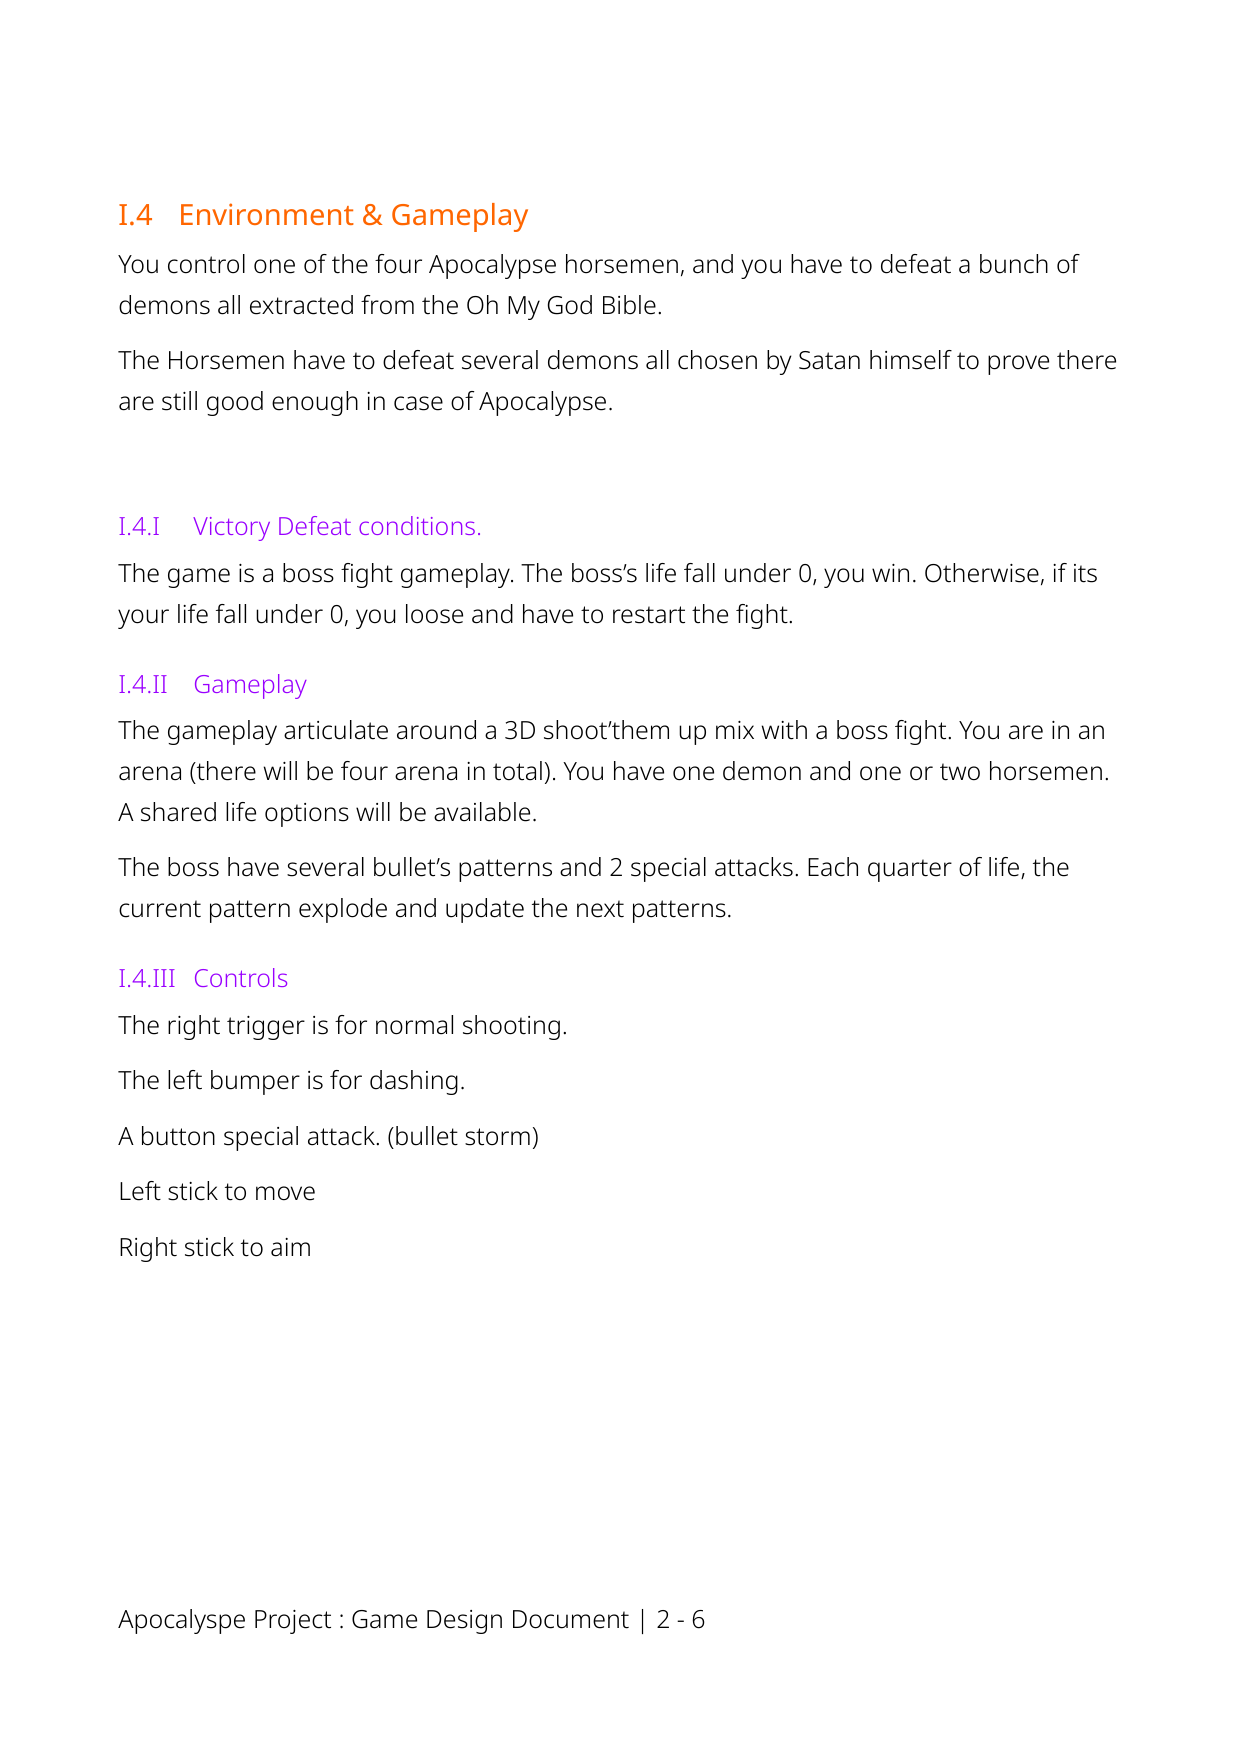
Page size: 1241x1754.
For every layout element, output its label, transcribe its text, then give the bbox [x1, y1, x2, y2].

text The Horsemen have to defeat several demons all chosen by Satan himself to prove there are still good enough in case of Apocalypse. [118, 343, 1122, 418]
text Right stick to aim [118, 1229, 1122, 1263]
text A button special attack. (bullet storm) [118, 1118, 1122, 1152]
subtitle Gameplay [118, 666, 1122, 701]
text Left stick to move [118, 1174, 1122, 1208]
subtitle Environment & Gameplay [118, 194, 1122, 234]
text The right trigger is for normal shooting. [118, 1007, 1122, 1042]
text The left bumper is for dashing. [118, 1063, 1122, 1097]
text You control one of the four Apocalypse horsemen, and you have to defeat a bunch of demons all extracted from the Oh My God Bible. [118, 247, 1122, 321]
text The gameplay articulate around a 3D shoot’them up mix with a boss fight. You are in an arena (there will be four arena in total). You have one demon and one or two horsemen. A shared life options will be available. [118, 713, 1122, 829]
text The game is a boss fight gameplay. The boss’s life fall under 0, you win. Otherwise, if its your life fall under 0, you loose and have to restart the fight. [118, 556, 1122, 631]
text The boss have several bullet’s patterns and 2 special attacks. Each quarter of life, the current pattern explode and update the next patterns. [118, 850, 1122, 925]
subtitle Controls [118, 961, 1122, 995]
subtitle Victory Defeat conditions. [118, 509, 1122, 543]
